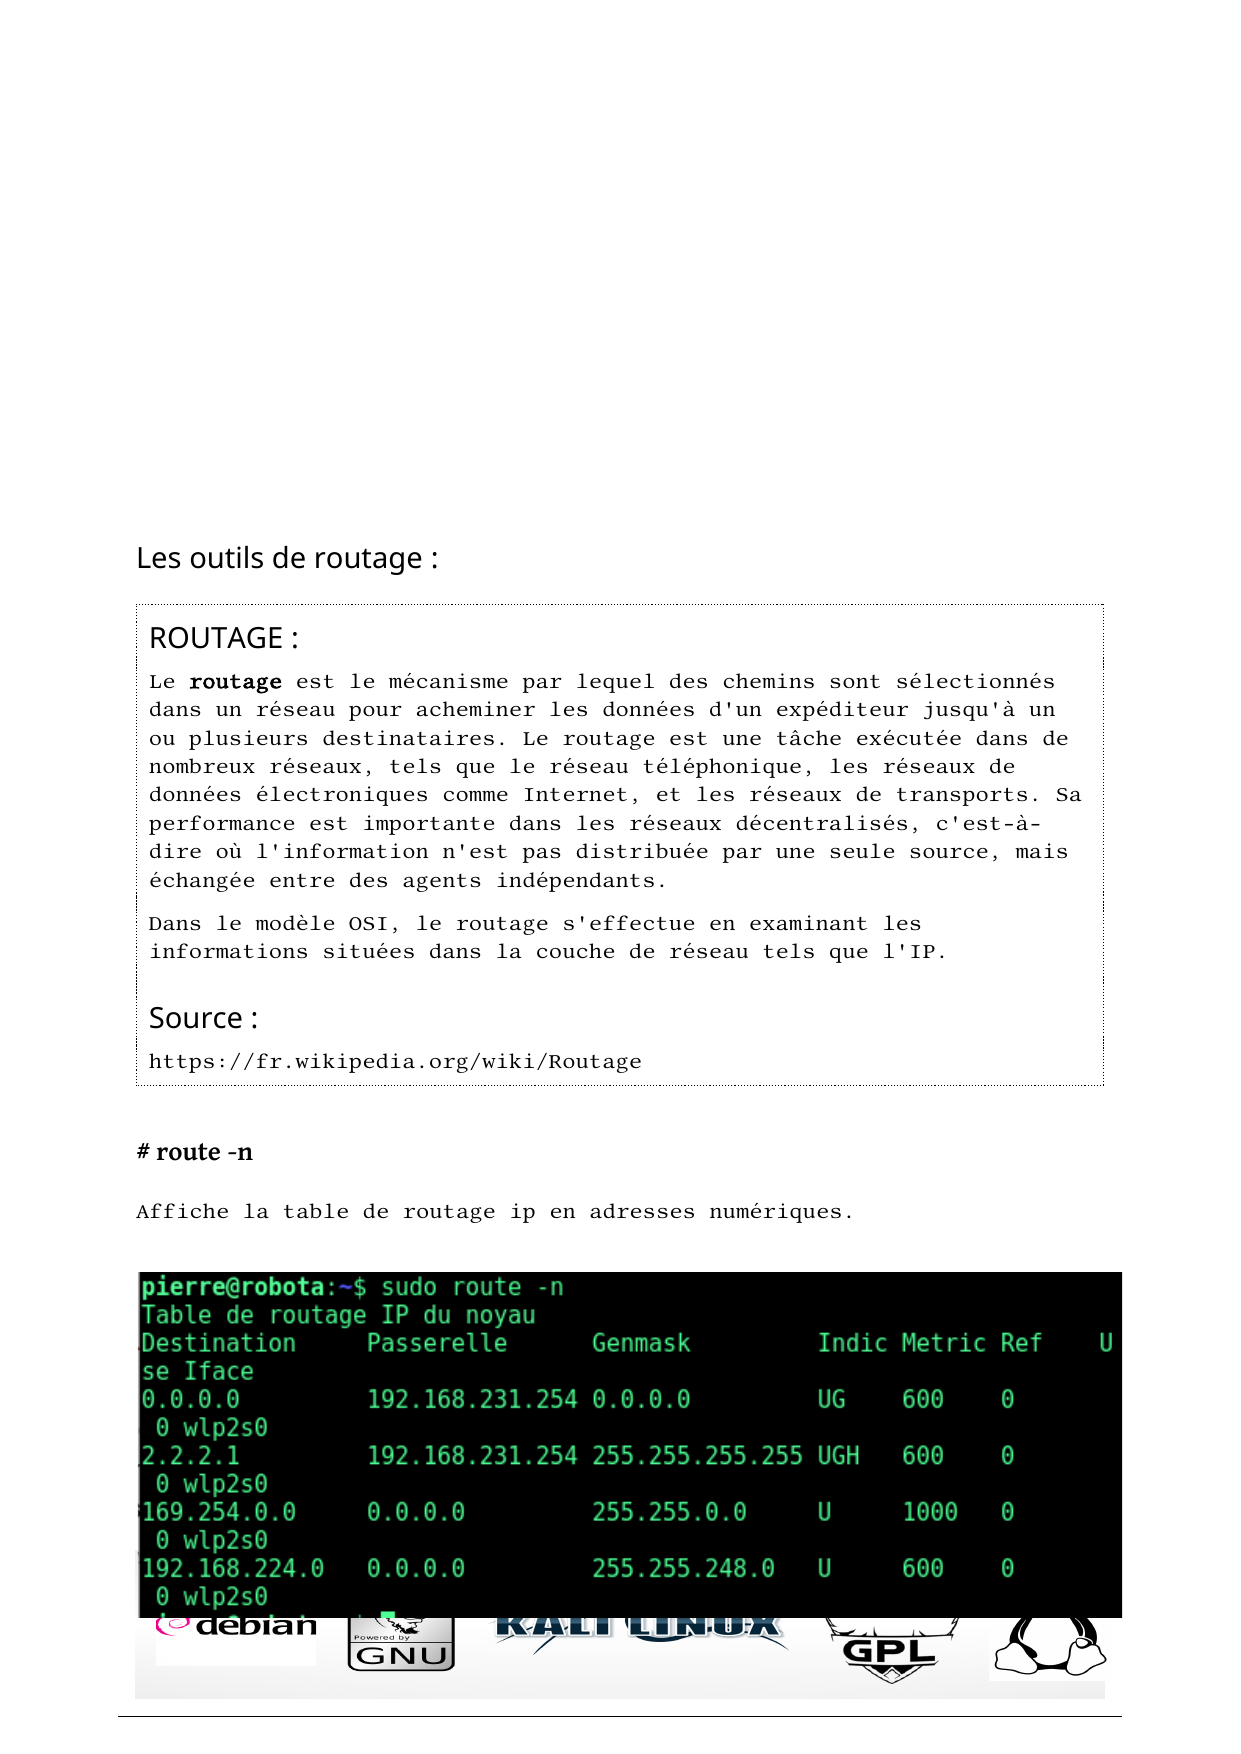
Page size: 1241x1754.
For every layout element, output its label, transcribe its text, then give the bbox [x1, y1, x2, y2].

subtitle Les outils de routage : [136, 538, 1104, 577]
picture [137, 1272, 1123, 1684]
text Le routage est le mécanisme par lequel des chemins sont sélectionnés dans un réseau pour acheminer les données d'un expéditeur jusqu'à un ou plusieurs destinataires. Le routage est une tâche exécutée dans de nombreux réseaux, tels que le réseau téléphonique, les réseaux de données électroniques comme Internet, et les réseaux de transports. Sa performance est importante dans les réseaux décentralisés, c'est-à-dire où l'information n'est pas distribuée par une seule source, mais échangée entre des agents indépendants. [136, 657, 1104, 892]
text https://fr.wikipedia.org/wiki/Routage [136, 1037, 1104, 1086]
text Dans le modèle OSI, le routage s'effectue en examinant les informations situées dans la couche de réseau tels que l'IP. [136, 899, 1104, 964]
subtitle Source : [136, 985, 1104, 1037]
text # route -n [136, 1137, 1104, 1168]
text Affiche la table de routage ip en adresses numériques. [136, 1199, 1104, 1223]
subtitle ROUTAGE : [136, 604, 1104, 657]
